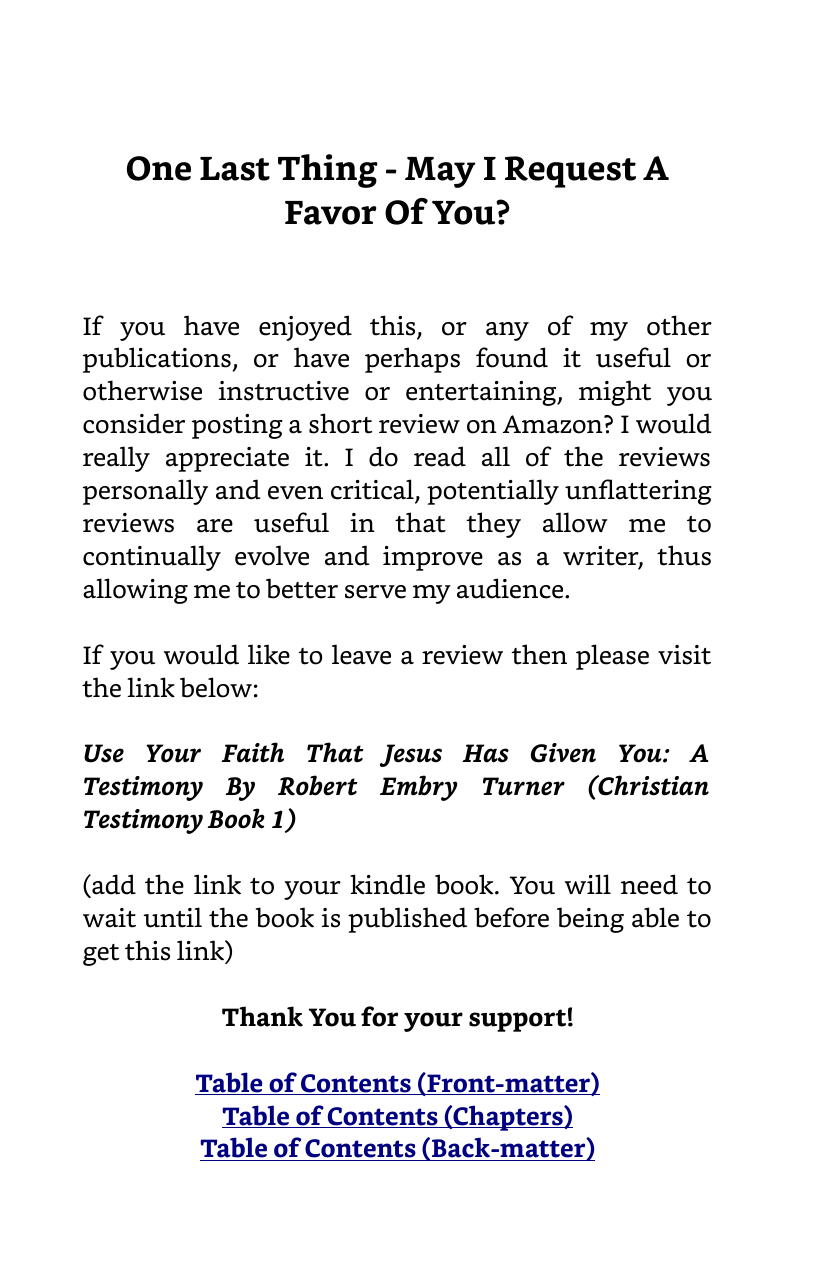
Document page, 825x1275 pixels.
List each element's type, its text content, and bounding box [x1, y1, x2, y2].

text (add the link to your kindle book. You will need to wait until the book is published before being able to get this link) [82, 868, 712, 967]
text If you would like to leave a review then please visit the link below: [82, 638, 712, 703]
text Use Your Faith That Jesus Has Given You: A Testimony By Robert Embry Turner (Christian Testimony Book 1) [82, 736, 712, 835]
subtitle One Last Thing - May I Request A Favor Of You? [82, 146, 712, 233]
text Table of Contents (Back-matter) [82, 1131, 712, 1164]
text Table of Contents (Front-matter) [82, 1066, 712, 1098]
text If you have enjoyed this, or any of my other publications, or have perhaps found it useful or otherwise instructive or entertaining, might you consider posting a short review on Amazon? I would really appreciate it. I do read all of the reviews personally and even critical, potentially unflattering reviews are useful in that they allow me to continually evolve and improve as a writer, thus allowing me to better serve my audience. [82, 308, 712, 605]
text Table of Contents (Chapters) [82, 1098, 712, 1131]
text Thank You for your support! [82, 1000, 712, 1033]
